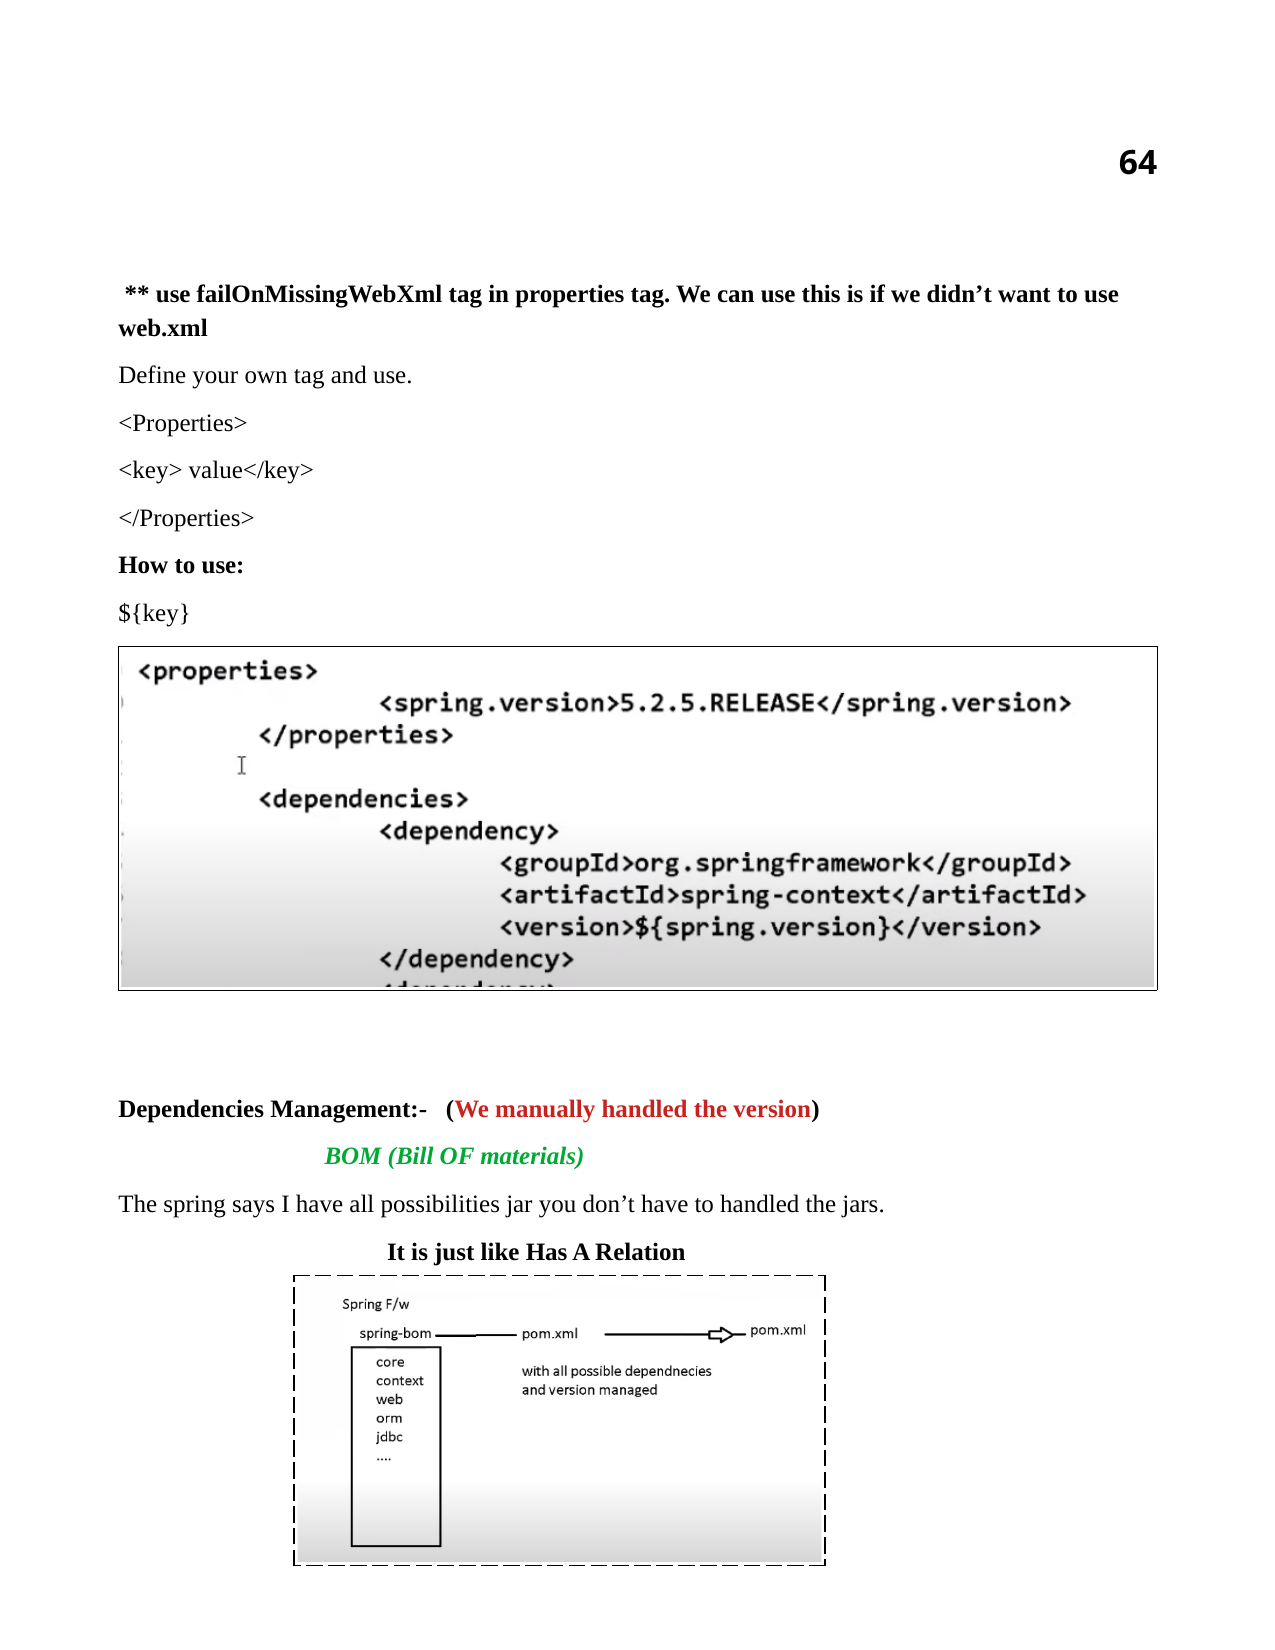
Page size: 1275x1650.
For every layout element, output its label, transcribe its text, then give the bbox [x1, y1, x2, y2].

text It is just like Has A Relation [118, 1237, 1157, 1566]
text Dependencies Management:- (We manually handled the version) [118, 1094, 1157, 1123]
text ** use failOnMissingWebXml tag in properties tag. We can use this is if we didn’t want to use web.xml [118, 279, 1157, 341]
text How to use: [118, 551, 1157, 579]
picture [297, 1279, 822, 1562]
text Define your own tag and use. [118, 360, 1157, 389]
text ${key} [118, 598, 1157, 627]
text </Properties> [118, 503, 1157, 532]
text The spring says I have all possibilities jar you don’t have to handled the jars. [118, 1189, 1157, 1218]
text BOM (Bill OF materials) [118, 1141, 1157, 1170]
text <Properties> [118, 408, 1157, 437]
picture [121, 648, 1154, 987]
text <key> value</key> [118, 455, 1157, 484]
